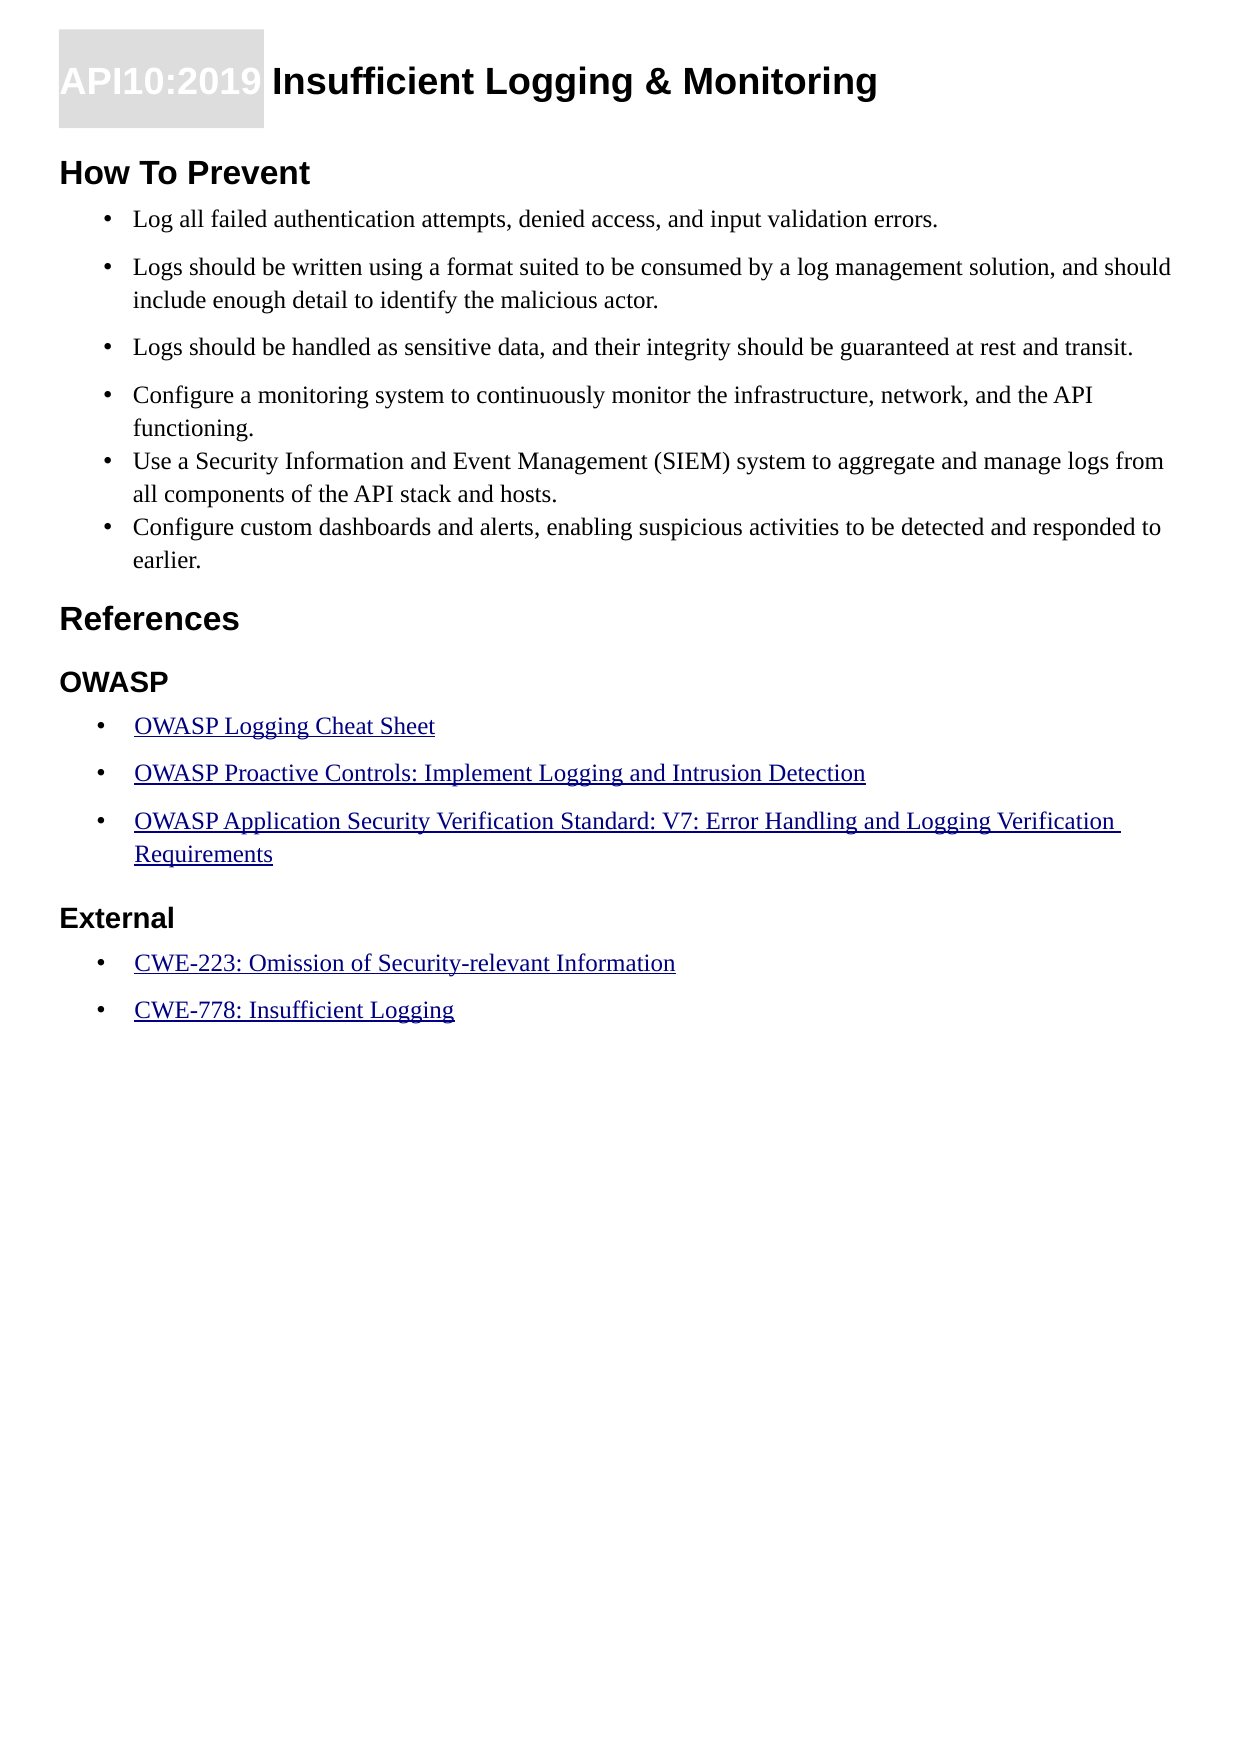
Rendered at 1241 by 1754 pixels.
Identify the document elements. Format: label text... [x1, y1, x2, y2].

subtitle References [59, 599, 1181, 638]
list OWASP Application Security Verification Standard: V7: Error Handling and Logging Verification Requirements [97, 806, 1181, 868]
list Use a Security Information and Event Management (SIEM) system to aggregate and manage logs from all components of the API stack and hosts. [103, 446, 1181, 508]
subtitle OWASP [59, 665, 1181, 698]
list OWASP Logging Cheat Sheet [97, 711, 1181, 740]
list Configure a monitoring system to continuously monitor the infrastructure, network, and the API functioning. [103, 380, 1181, 442]
list Logs should be handled as sensitive data, and their integrity should be guaranteed at rest and transit. [103, 332, 1181, 361]
list CWE-778: Insufficient Logging [97, 995, 1181, 1024]
list Configure custom dashboards and alerts, enabling suspicious activities to be detected and responded to earlier. [103, 512, 1181, 574]
list Log all failed authentication attempts, denied access, and input validation errors. [103, 204, 1181, 233]
subtitle External [59, 901, 1181, 935]
list OWASP Proactive Controls: Implement Logging and Intrusion Detection [97, 758, 1181, 787]
subtitle How To Prevent [59, 153, 1181, 192]
list CWE-223: Omission of Security-relevant Information [97, 948, 1181, 976]
list Logs should be written using a format suited to be consumed by a log management solution, and should include enough detail to identify the malicious actor. [103, 252, 1181, 313]
